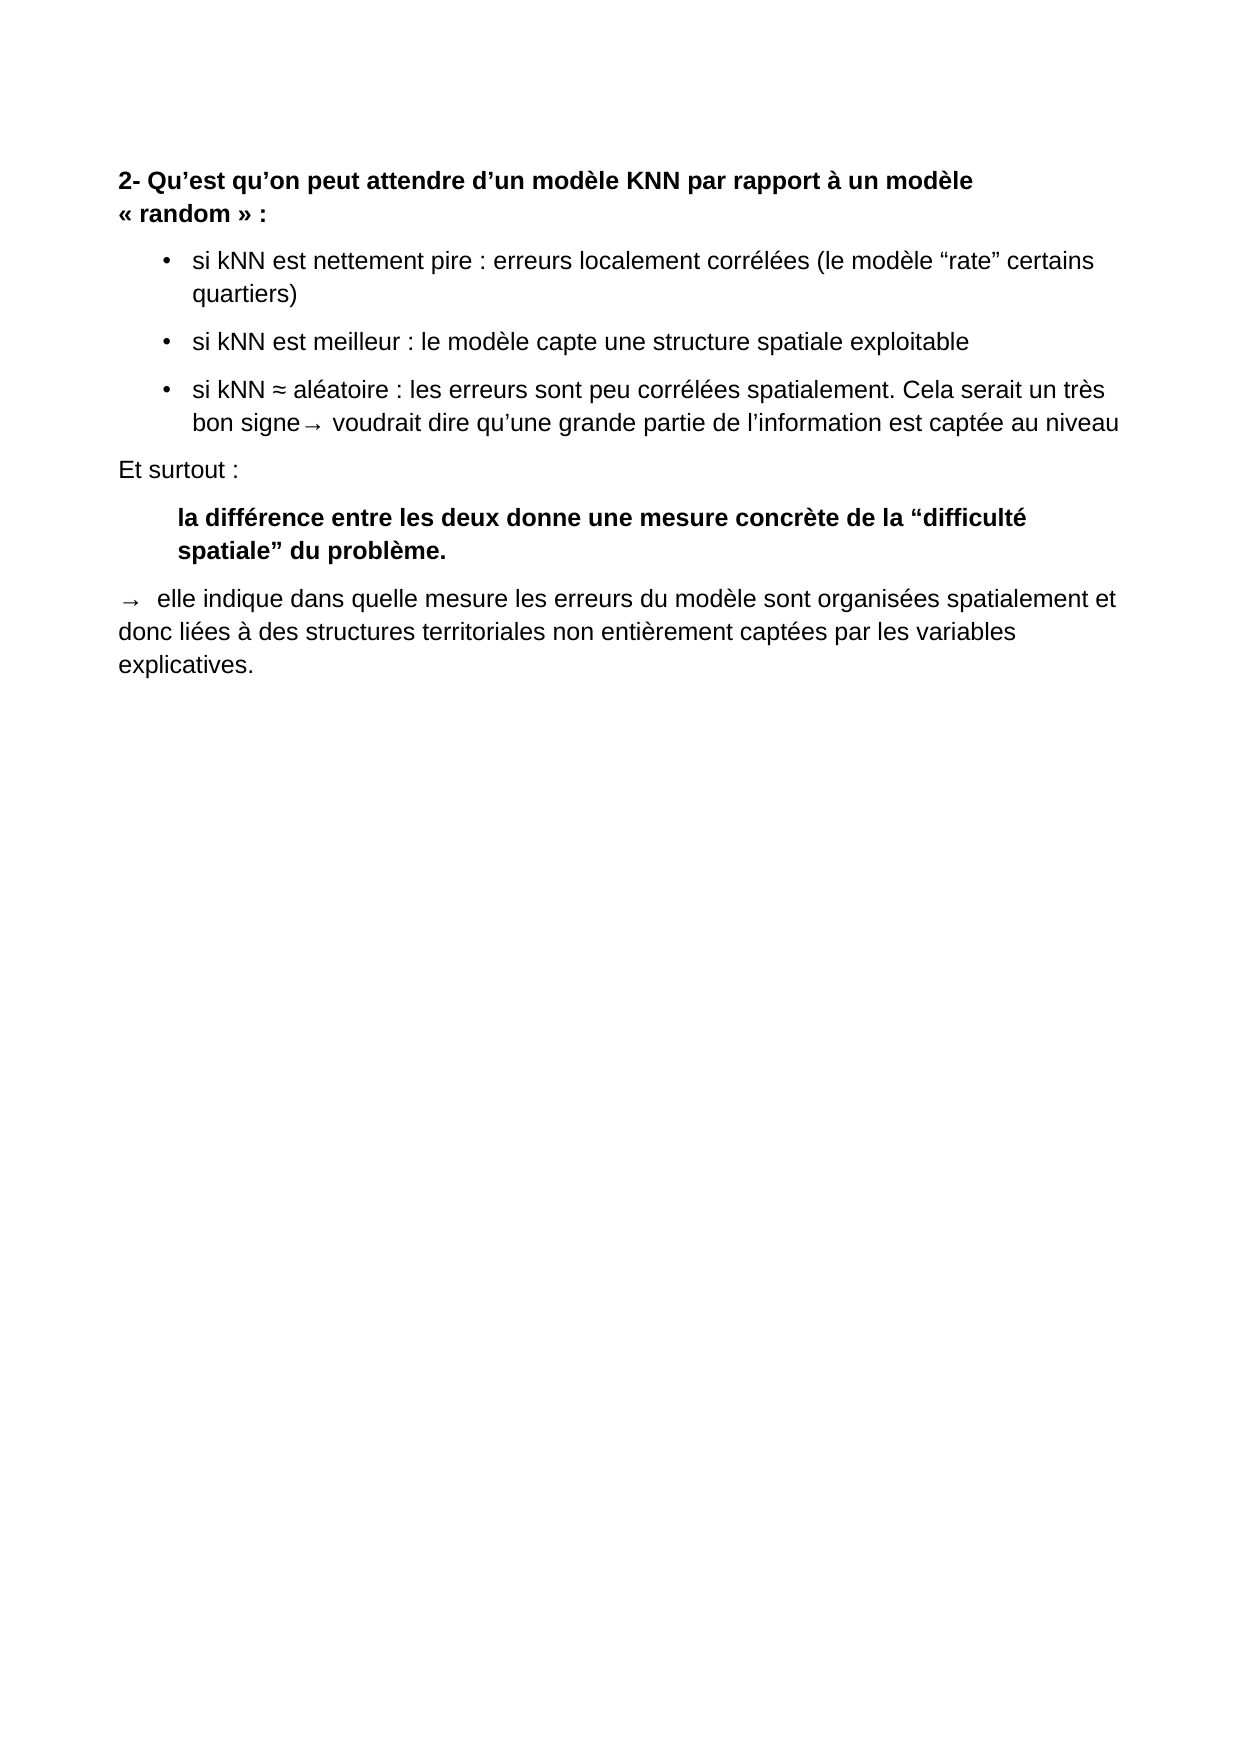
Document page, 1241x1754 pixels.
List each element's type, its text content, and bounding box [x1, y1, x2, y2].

list si kNN ≈ aléatoire : les erreurs sont peu corrélées spatialement. Cela serait un très bon signe→ voudrait dire qu’une grande partie de l’information est captée au niveau [162, 375, 1122, 437]
text 2- Qu’est qu’on peut attendre d’un modèle KNN par rapport à un modèle « random » : [118, 166, 1122, 227]
text la différence entre les deux donne une mesure concrète de la “difficulté spatiale” du problème. [177, 503, 1063, 565]
list si kNN est meilleur : le modèle capte une structure spatiale exploitable [162, 327, 1122, 356]
list si kNN est nettement pire : erreurs localement corrélées (le modèle “rate” certains quartiers) [162, 246, 1122, 308]
text → elle indique dans quelle mesure les erreurs du modèle sont organisées spatialement et donc liées à des structures territoriales non entièrement captées par les variables explicatives. [118, 584, 1122, 678]
text Et surtout : [118, 456, 1122, 484]
